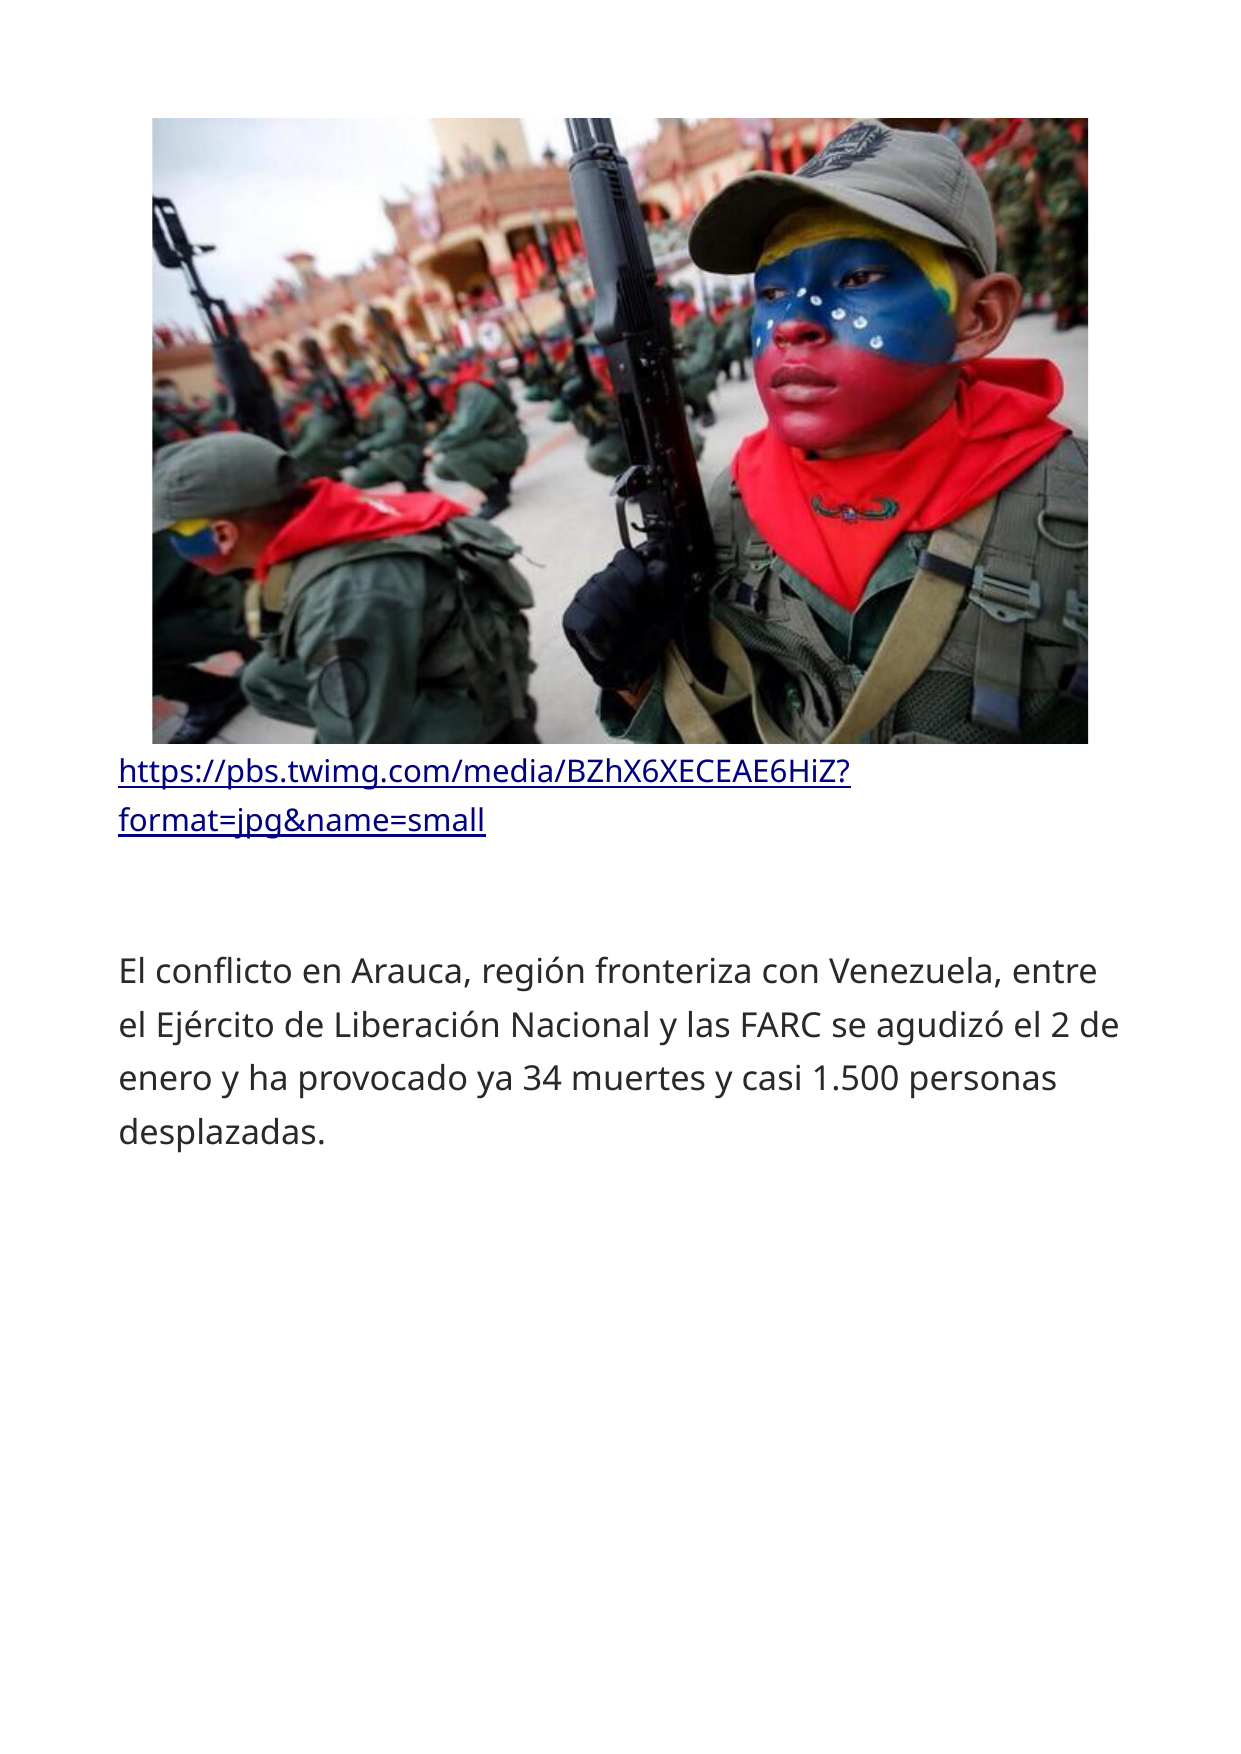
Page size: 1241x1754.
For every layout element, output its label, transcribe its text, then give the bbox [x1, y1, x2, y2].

picture [152, 118, 1089, 744]
subtitle El conflicto en Arauca, región fronteriza con Venezuela, entre el Ejército de Liberación Nacional y las FARC se agudizó el 2 de enero y ha provocado ya 34 muertes y casi 1.500 personas desplazadas. [118, 946, 1122, 1155]
text https://pbs.twimg.com/media/BZhX6XECEAE6HiZ?format=jpg&name=small [118, 118, 1122, 841]
